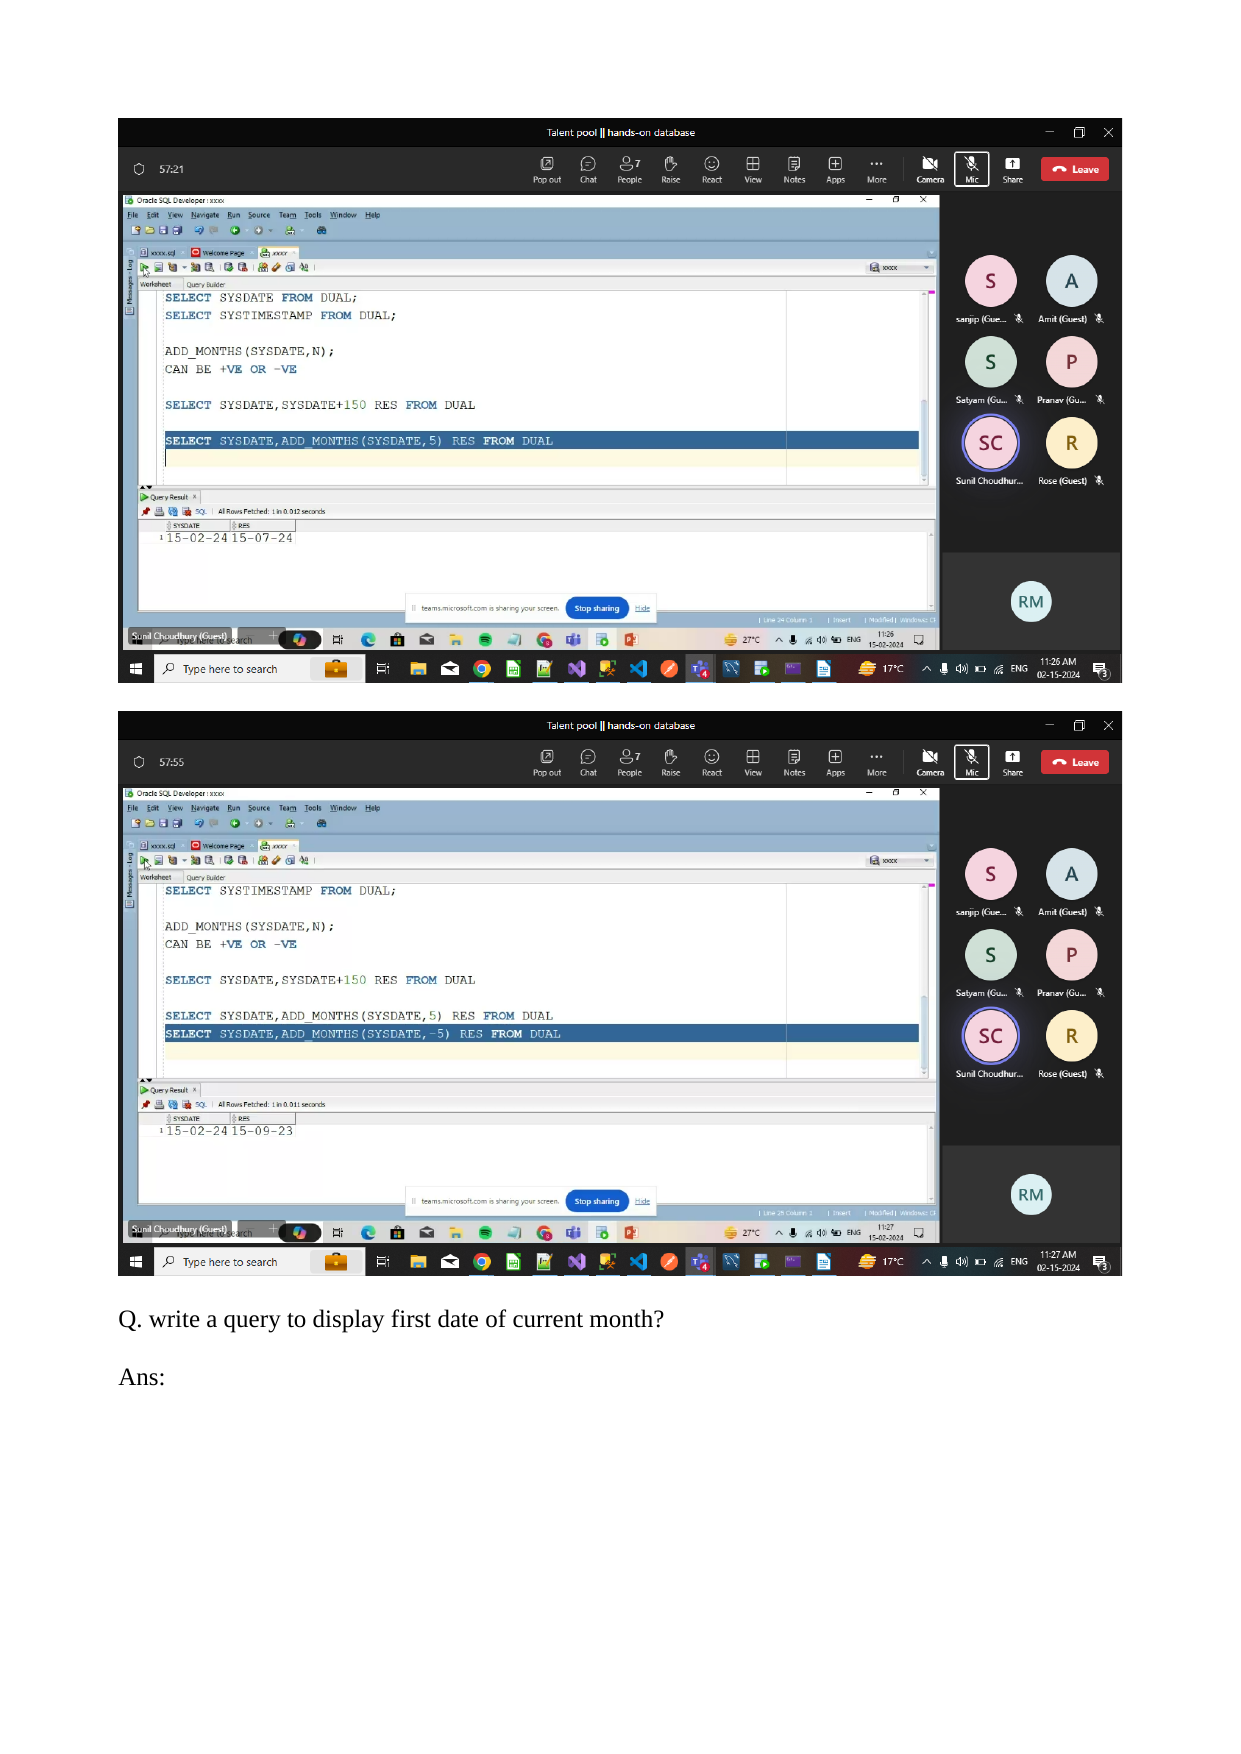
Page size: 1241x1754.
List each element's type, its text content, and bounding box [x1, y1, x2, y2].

picture [118, 118, 1123, 683]
text Q. write a query to display first date of current month? [118, 1304, 1122, 1333]
picture [118, 711, 1123, 1276]
text Ans: [118, 1362, 1122, 1391]
